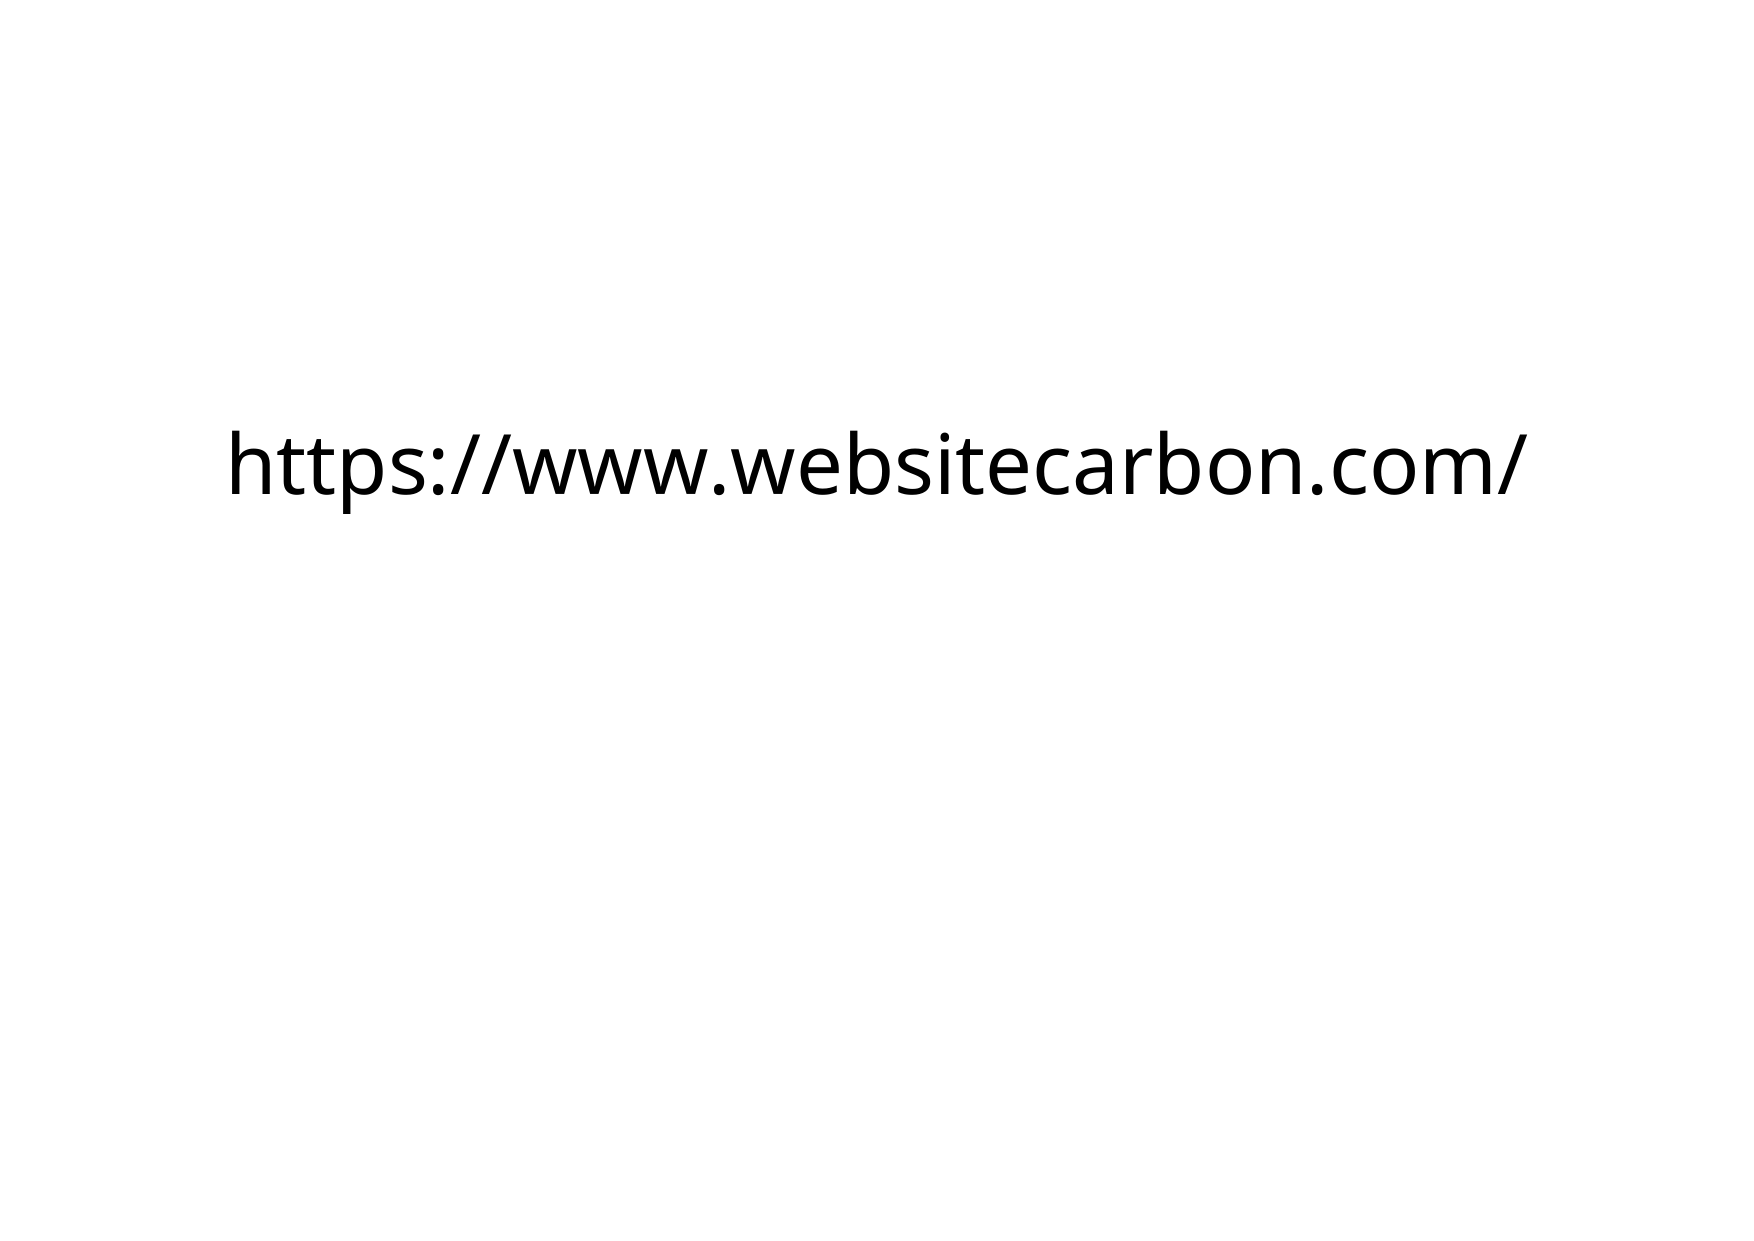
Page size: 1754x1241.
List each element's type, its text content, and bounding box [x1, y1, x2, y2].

text https://www.websitecarbon.com/ [118, 406, 1636, 519]
